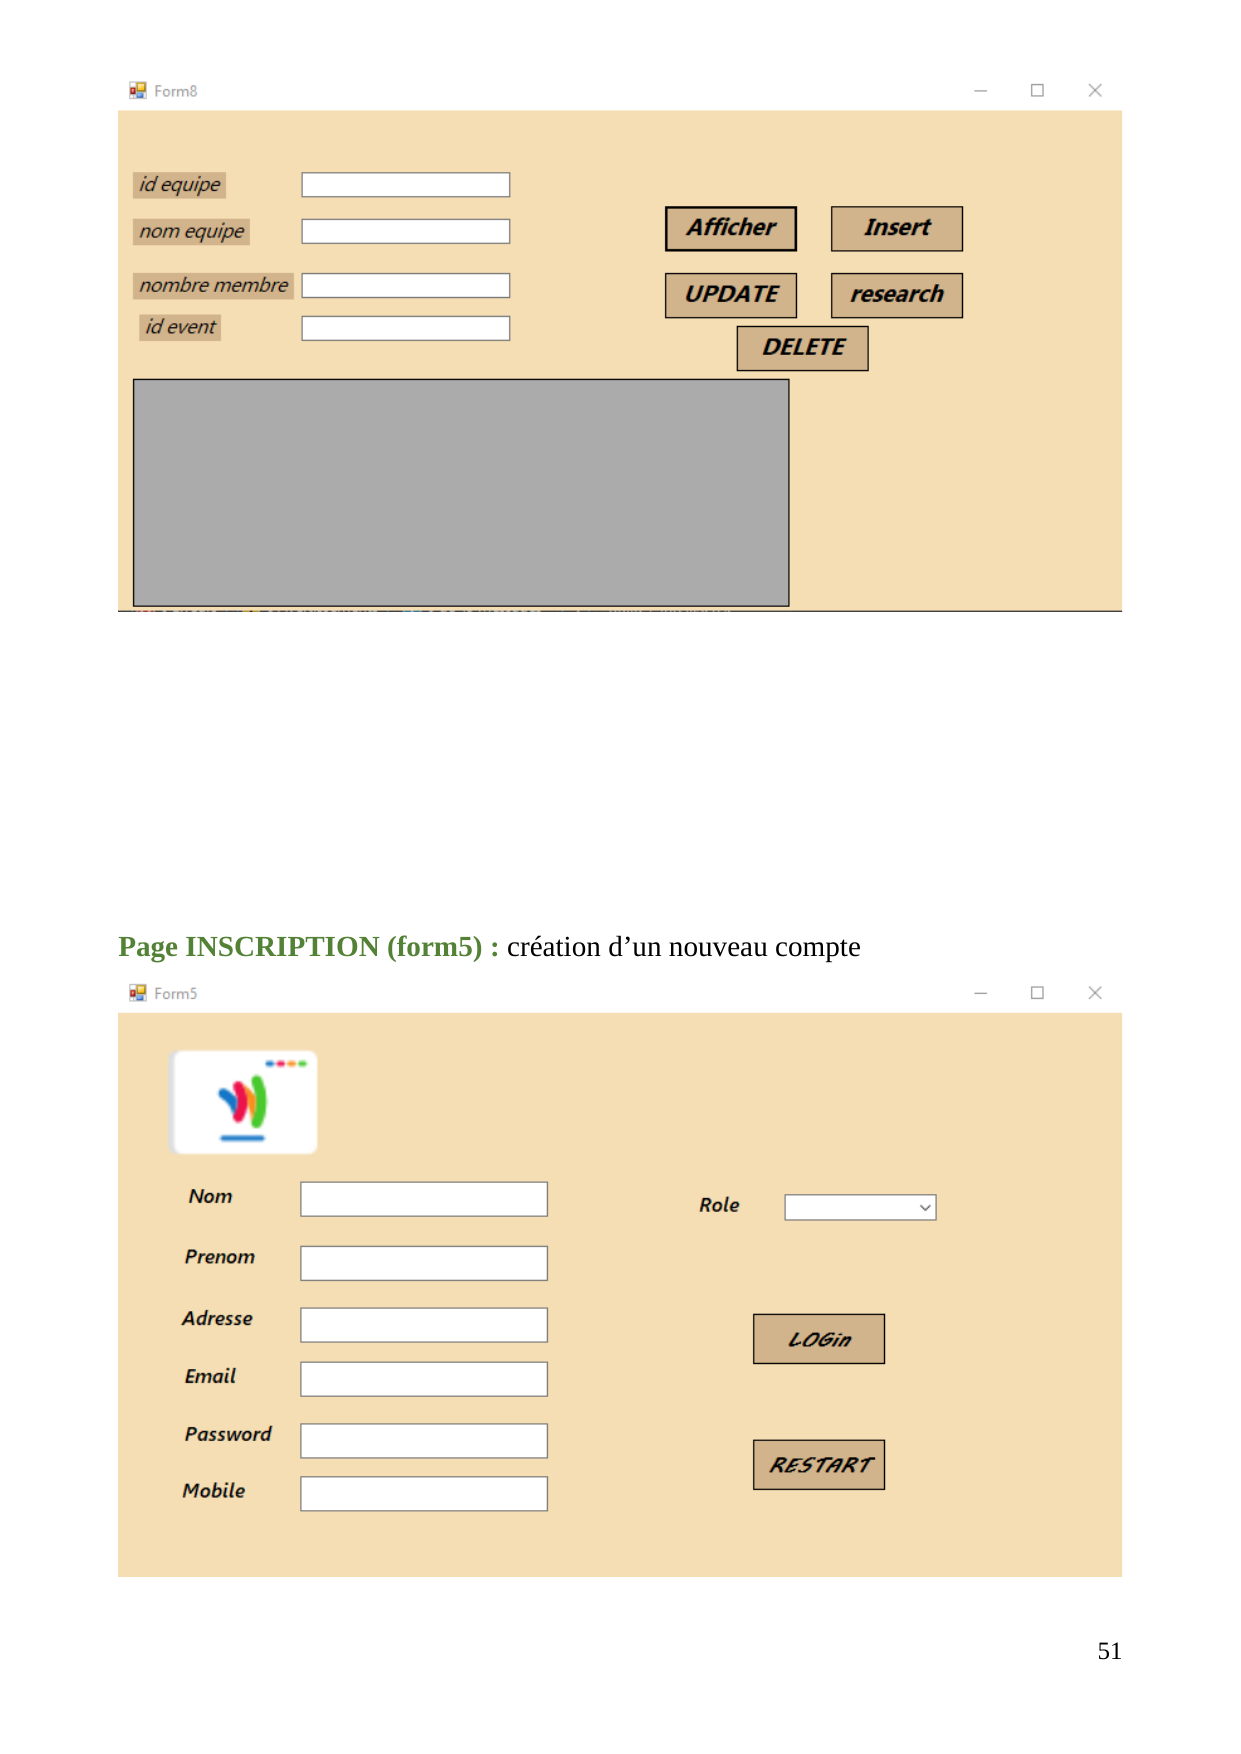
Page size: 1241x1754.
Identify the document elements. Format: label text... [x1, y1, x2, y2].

picture [118, 979, 1123, 1577]
picture [118, 75, 1123, 612]
list Page INSCRIPTION (form5) : création d’un nouveau compte [118, 929, 1078, 963]
